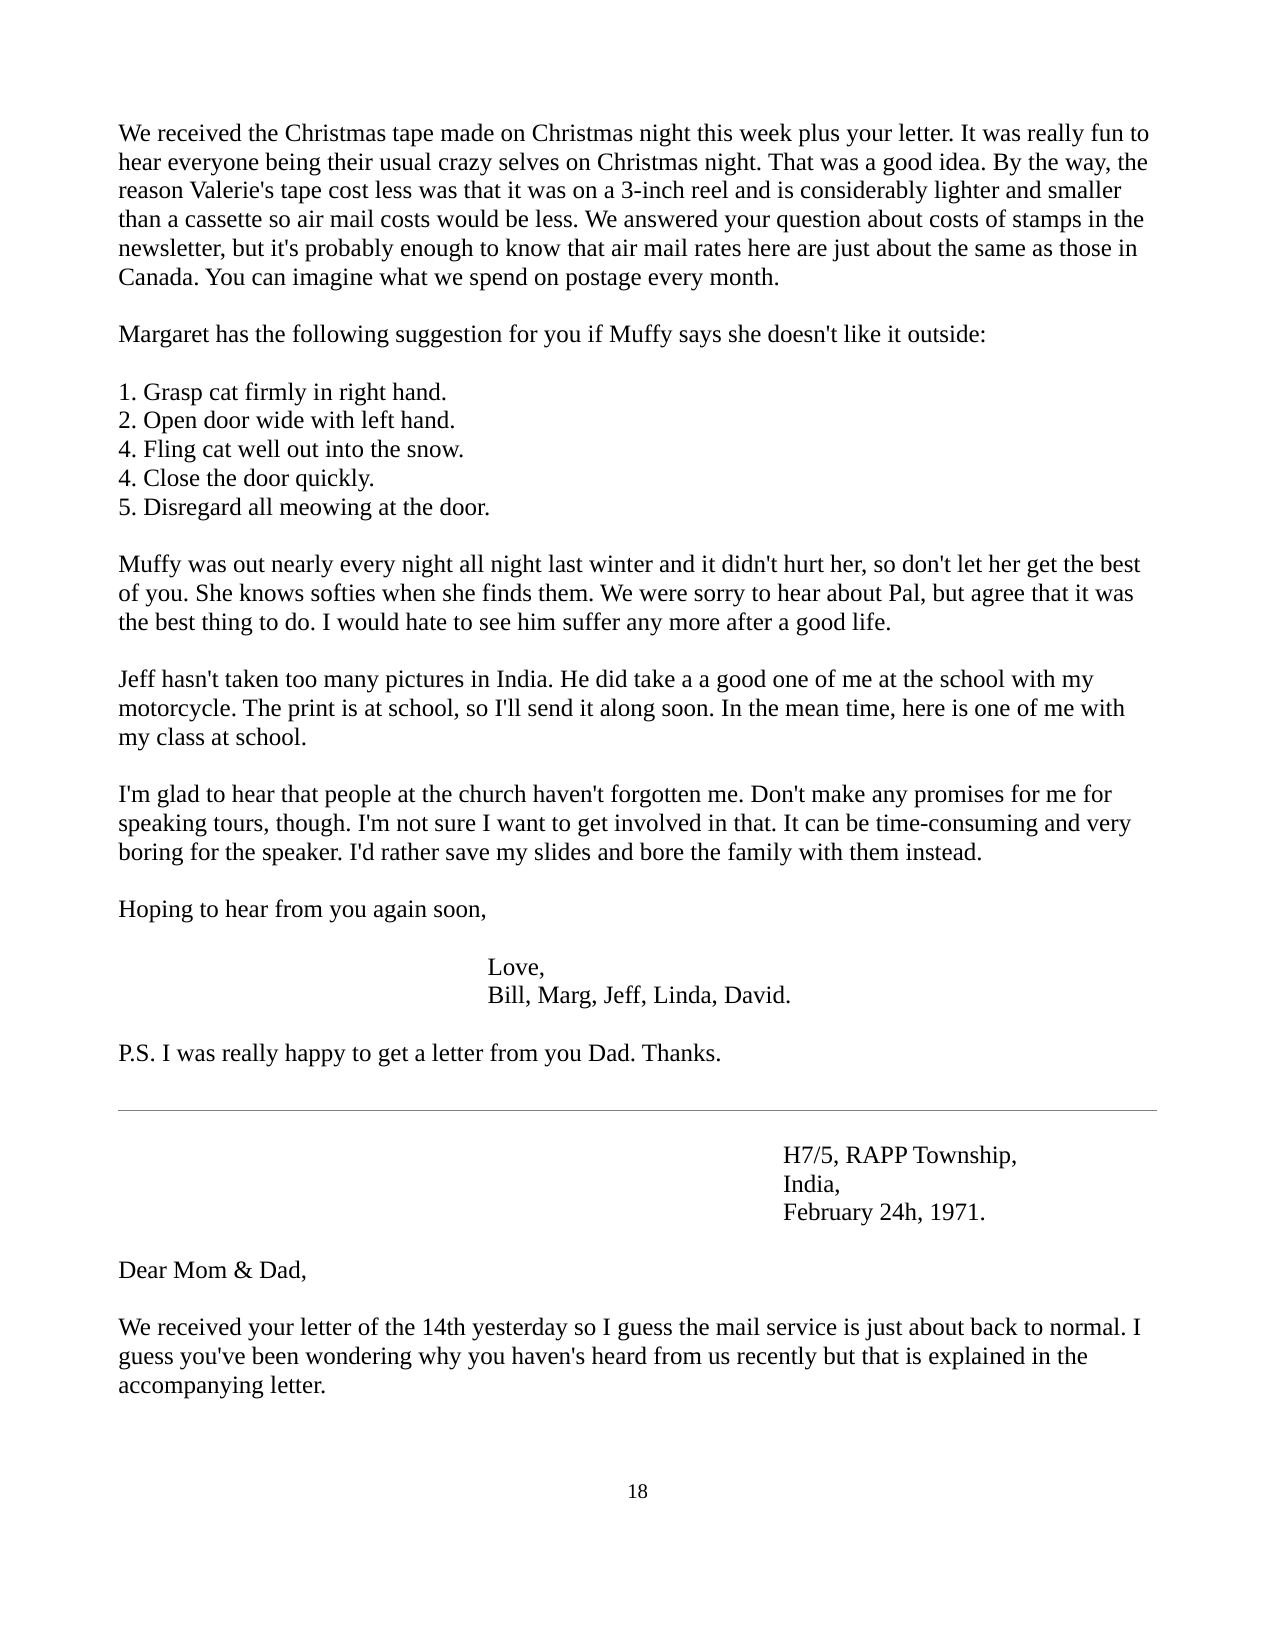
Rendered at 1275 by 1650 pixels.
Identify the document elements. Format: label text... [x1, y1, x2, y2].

text 4. Close the door quickly. [118, 463, 1157, 492]
text 2. Open door wide with left hand. [118, 406, 1157, 434]
text Dear Mom & Dad, [118, 1255, 1157, 1284]
text 5. Disregard all meowing at the door. [118, 492, 1157, 521]
text February 24h, 1971. [118, 1197, 1157, 1226]
text We received your letter of the 14th yesterday so I guess the mail service is just about back to normal. I guess you've been wondering why you haven's heard from us recently but that is explained in the accompanying letter. [118, 1312, 1157, 1399]
text Love, [118, 952, 1157, 981]
text H7/5, RAPP Township, [118, 1140, 1157, 1169]
text Hoping to hear from you again soon, [118, 894, 1157, 923]
text P.S. I was really happy to get a letter from you Dad. Thanks. [118, 1038, 1157, 1067]
text India, [118, 1169, 1157, 1197]
text Margaret has the following suggestion for you if Muffy says she doesn't like it outside: [118, 319, 1157, 348]
text Muffy was out nearly every night all night last winter and it didn't hurt her, so don't let her get the best of you. She knows softies when she finds them. We were sorry to hear about Pal, but agree that it was the best thing to do. I would hate to see him suffer any more after a good life. [118, 549, 1157, 636]
text 4. Fling cat well out into the snow. [118, 434, 1157, 463]
text I'm glad to hear that people at the church haven't forgotten me. Don't make any promises for me for speaking tours, though. I'm not sure I want to get involved in that. It can be time-consuming and very boring for the speaker. I'd rather save my slides and bore the family with them instead. [118, 779, 1157, 866]
text Jeff hasn't taken too many pictures in India. He did take a a good one of me at the school with my motorcycle. The print is at school, so I'll send it along soon. In the mean time, here is one of me with my class at school. [118, 664, 1157, 751]
text We received the Christmas tape made on Christmas night this week plus your letter. It was really fun to hear everyone being their usual crazy selves on Christmas night. That was a good idea. By the way, the reason Valerie's tape cost less was that it was on a 3-inch reel and is considerably lighter and smaller than a cassette so air mail costs would be less. We answered your question about costs of stamps in the newsletter, but it's probably enough to know that air mail rates here are just about the same as those in Canada. You can imagine what we spend on postage every month. [118, 118, 1157, 291]
text 1. Grasp cat firmly in right hand. [118, 377, 1157, 406]
text Bill, Marg, Jeff, Linda, David. [118, 981, 1157, 1009]
